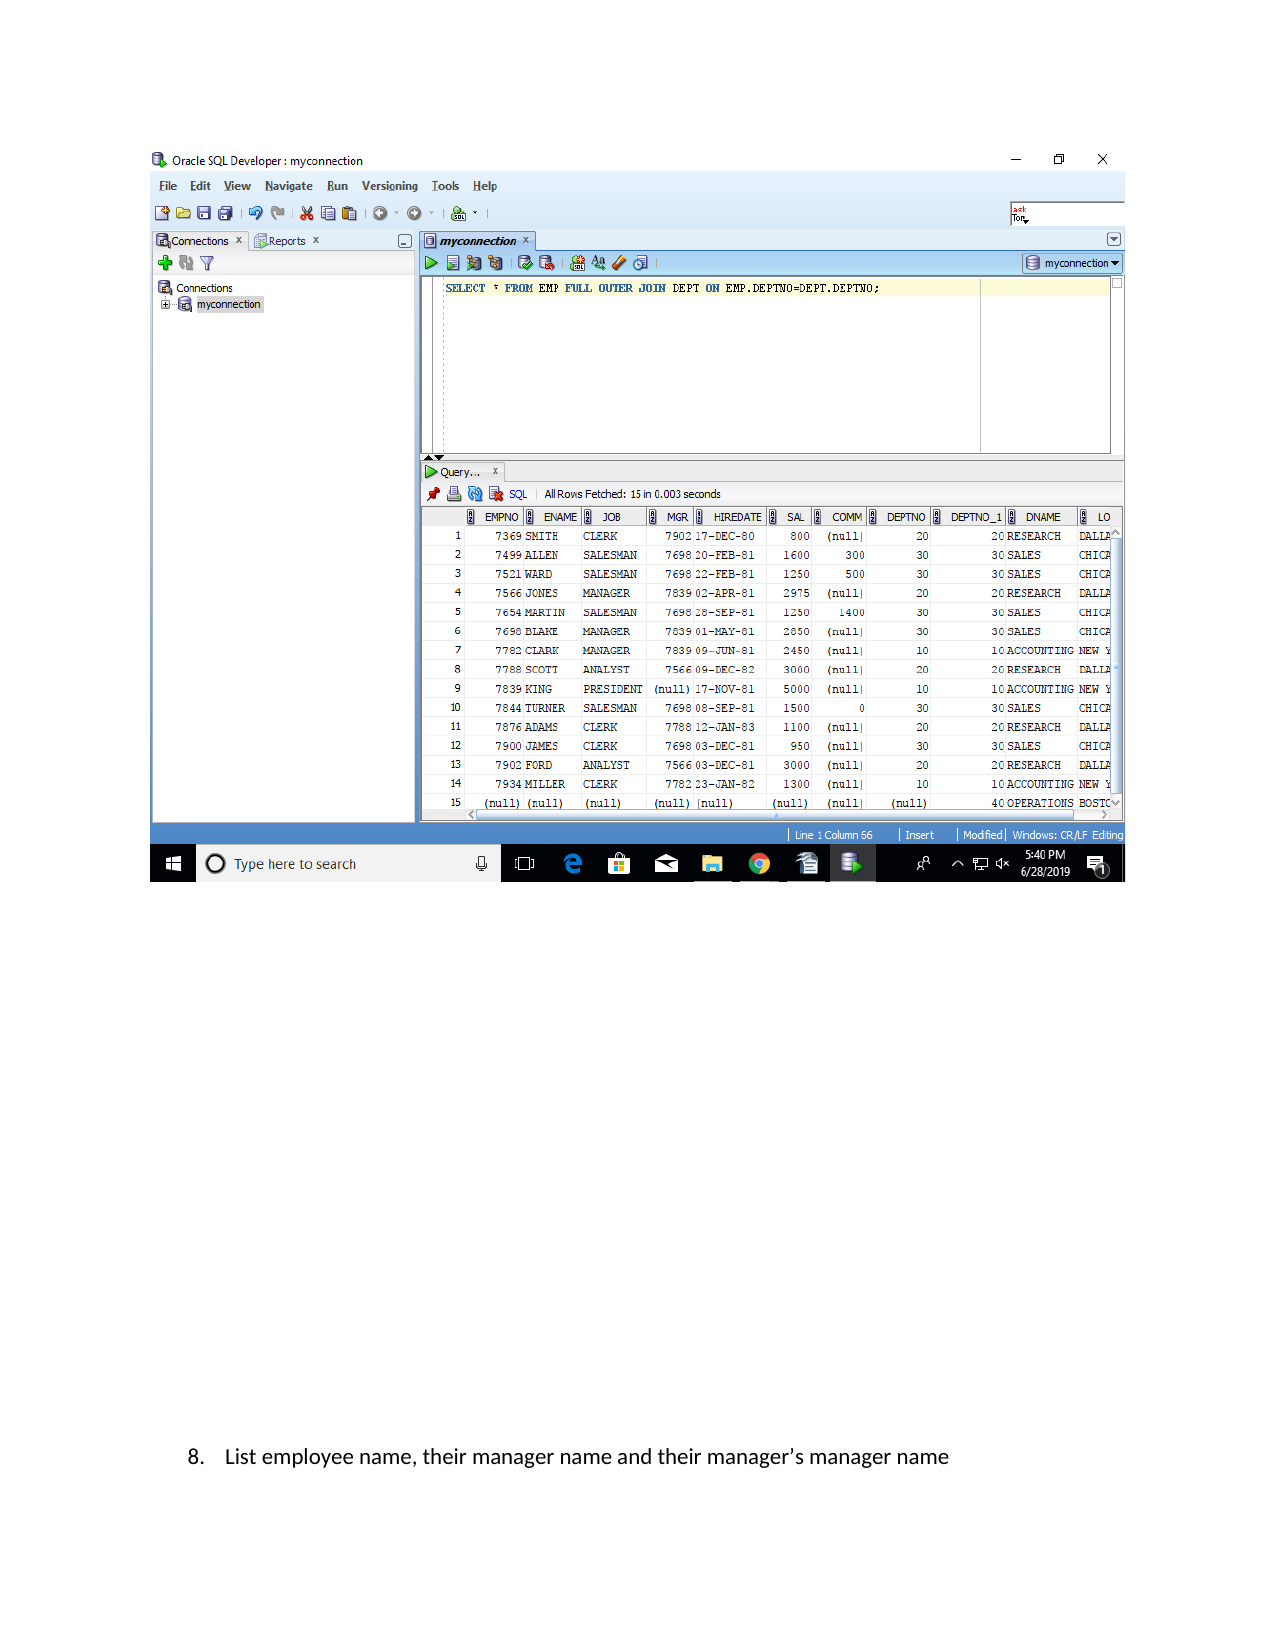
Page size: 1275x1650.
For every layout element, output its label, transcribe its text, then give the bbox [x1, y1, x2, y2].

list List employee name, their manager name and their manager’s manager name [187, 1442, 1125, 1470]
picture [150, 150, 1125, 882]
